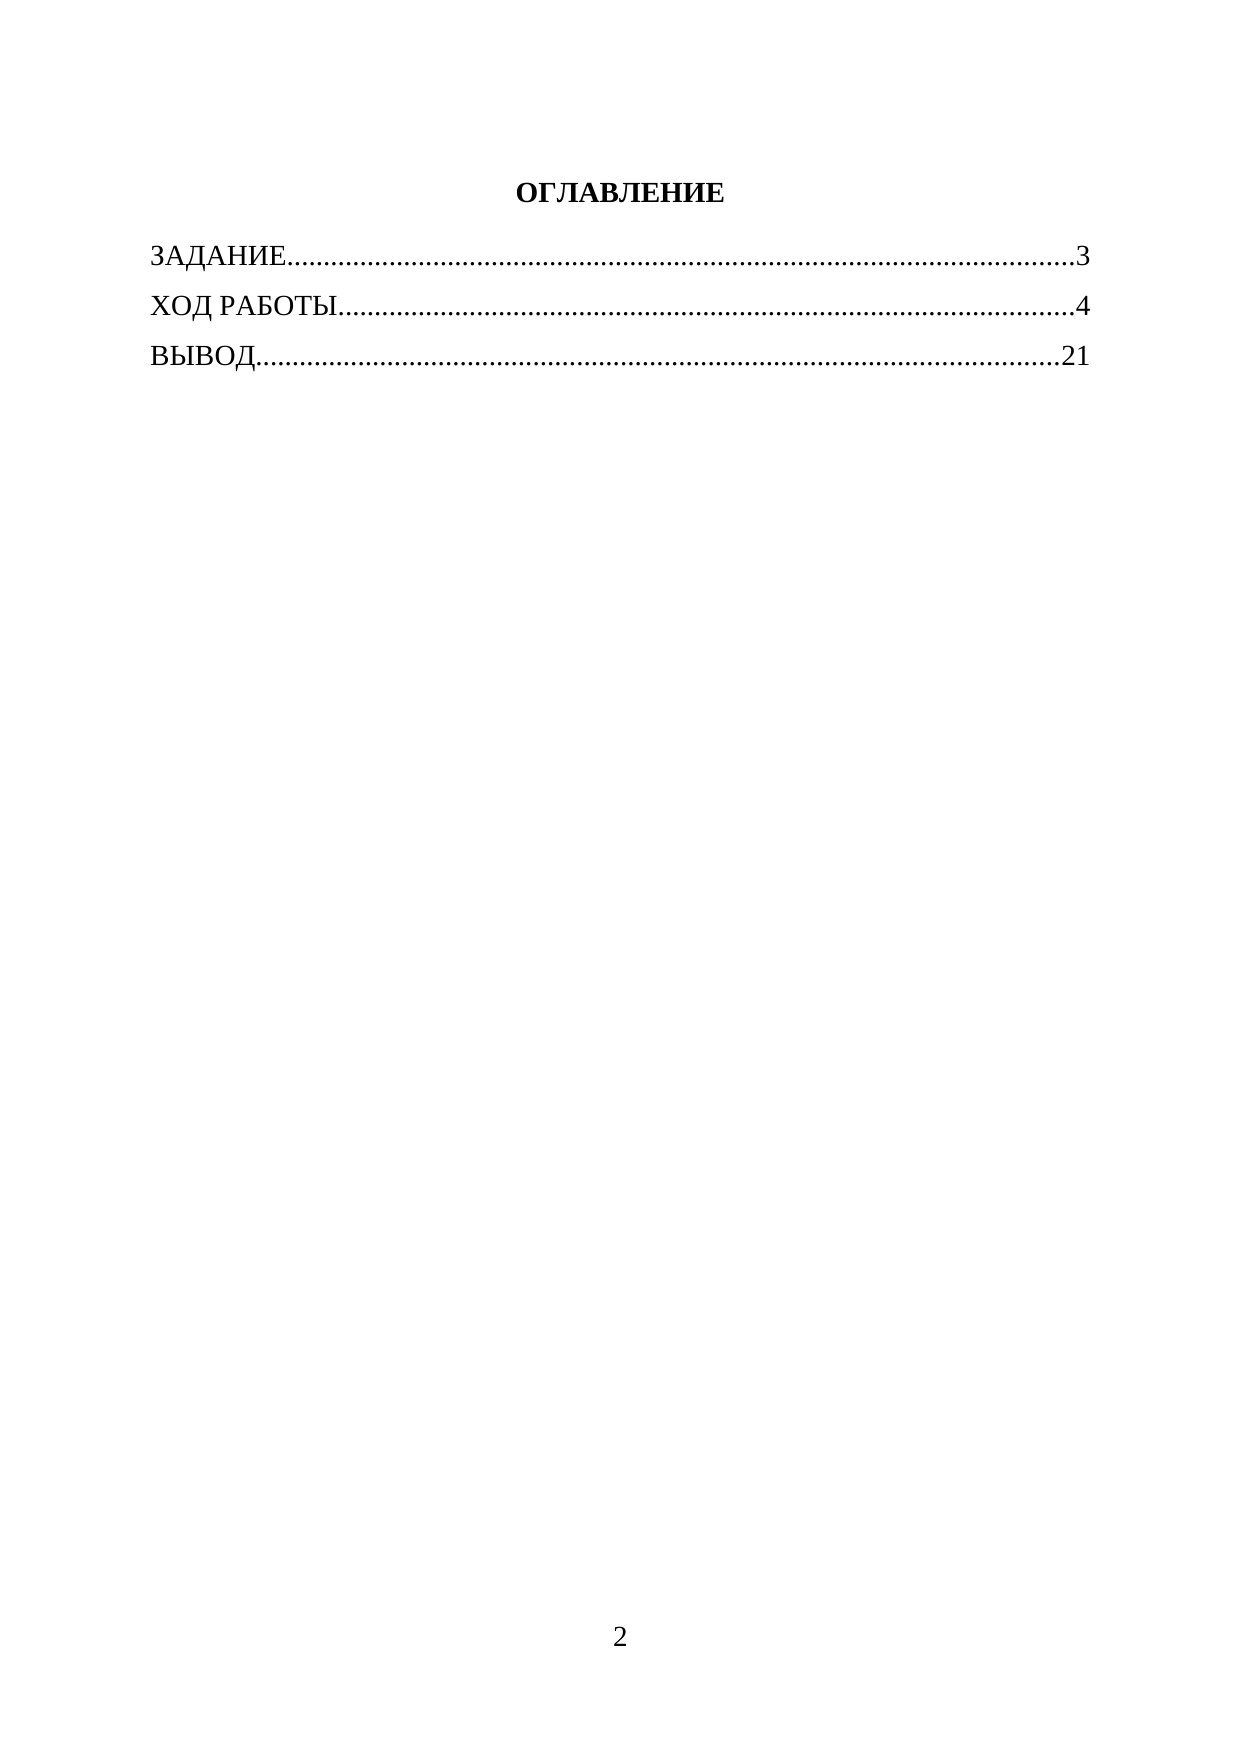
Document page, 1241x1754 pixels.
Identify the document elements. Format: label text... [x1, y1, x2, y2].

text ХОД РАБОТЫ 4 [150, 288, 1090, 322]
text ВЫВОД 21 [150, 338, 1090, 372]
subtitle ОГЛАВЛЕНИЕ [150, 175, 1090, 208]
text ЗАДАНИЕ 3 [150, 238, 1090, 271]
